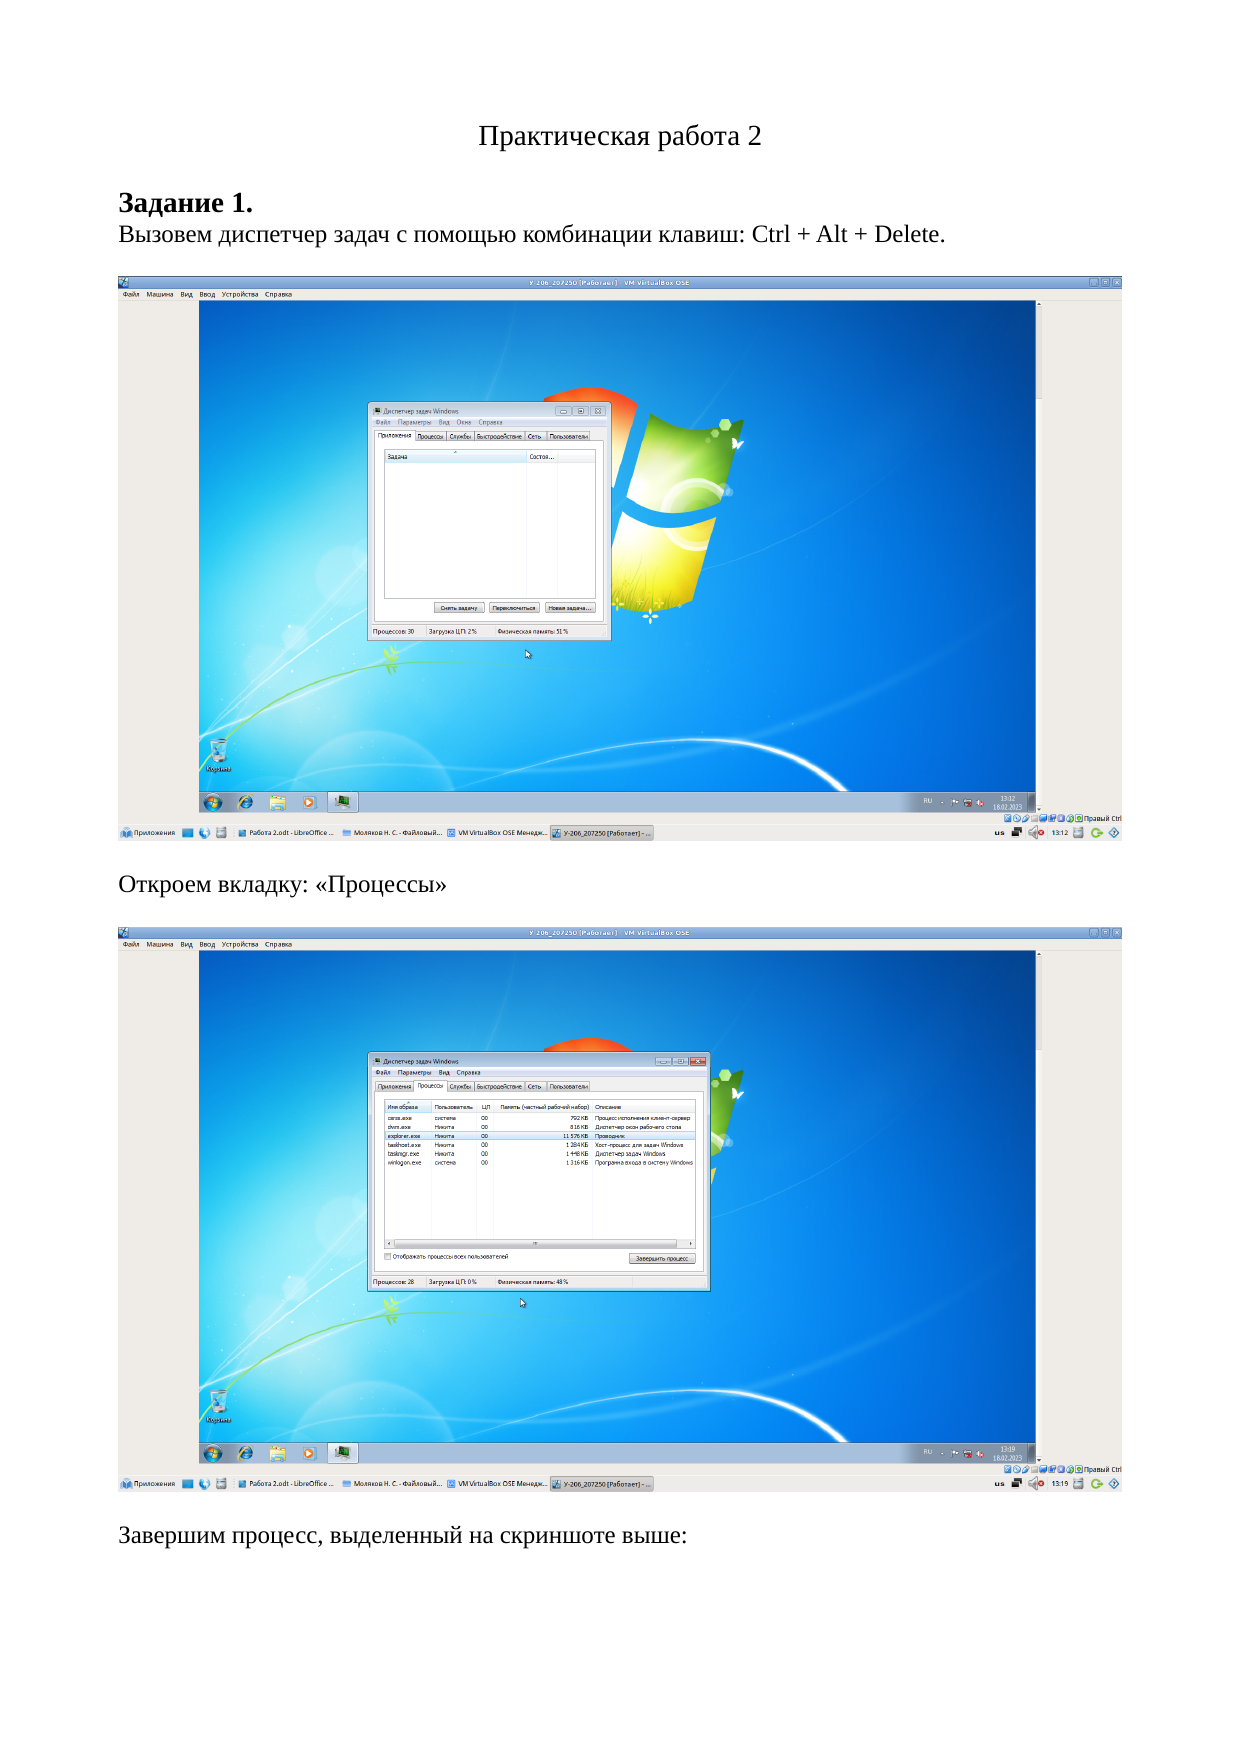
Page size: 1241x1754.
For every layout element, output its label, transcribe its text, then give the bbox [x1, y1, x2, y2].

text Завершим процесс, выделенный на скриншоте выше: [118, 1520, 1122, 1549]
picture [118, 927, 1122, 1492]
text Вызовем диспетчер задач с помощью комбинации клавиш: Ctrl + Alt + Delete. [118, 219, 1122, 247]
text Задание 1. [118, 185, 1122, 219]
text Практическая работа 2 [118, 118, 1122, 152]
text Откроем вкладку: «Процессы» [118, 869, 1122, 898]
picture [118, 276, 1122, 841]
